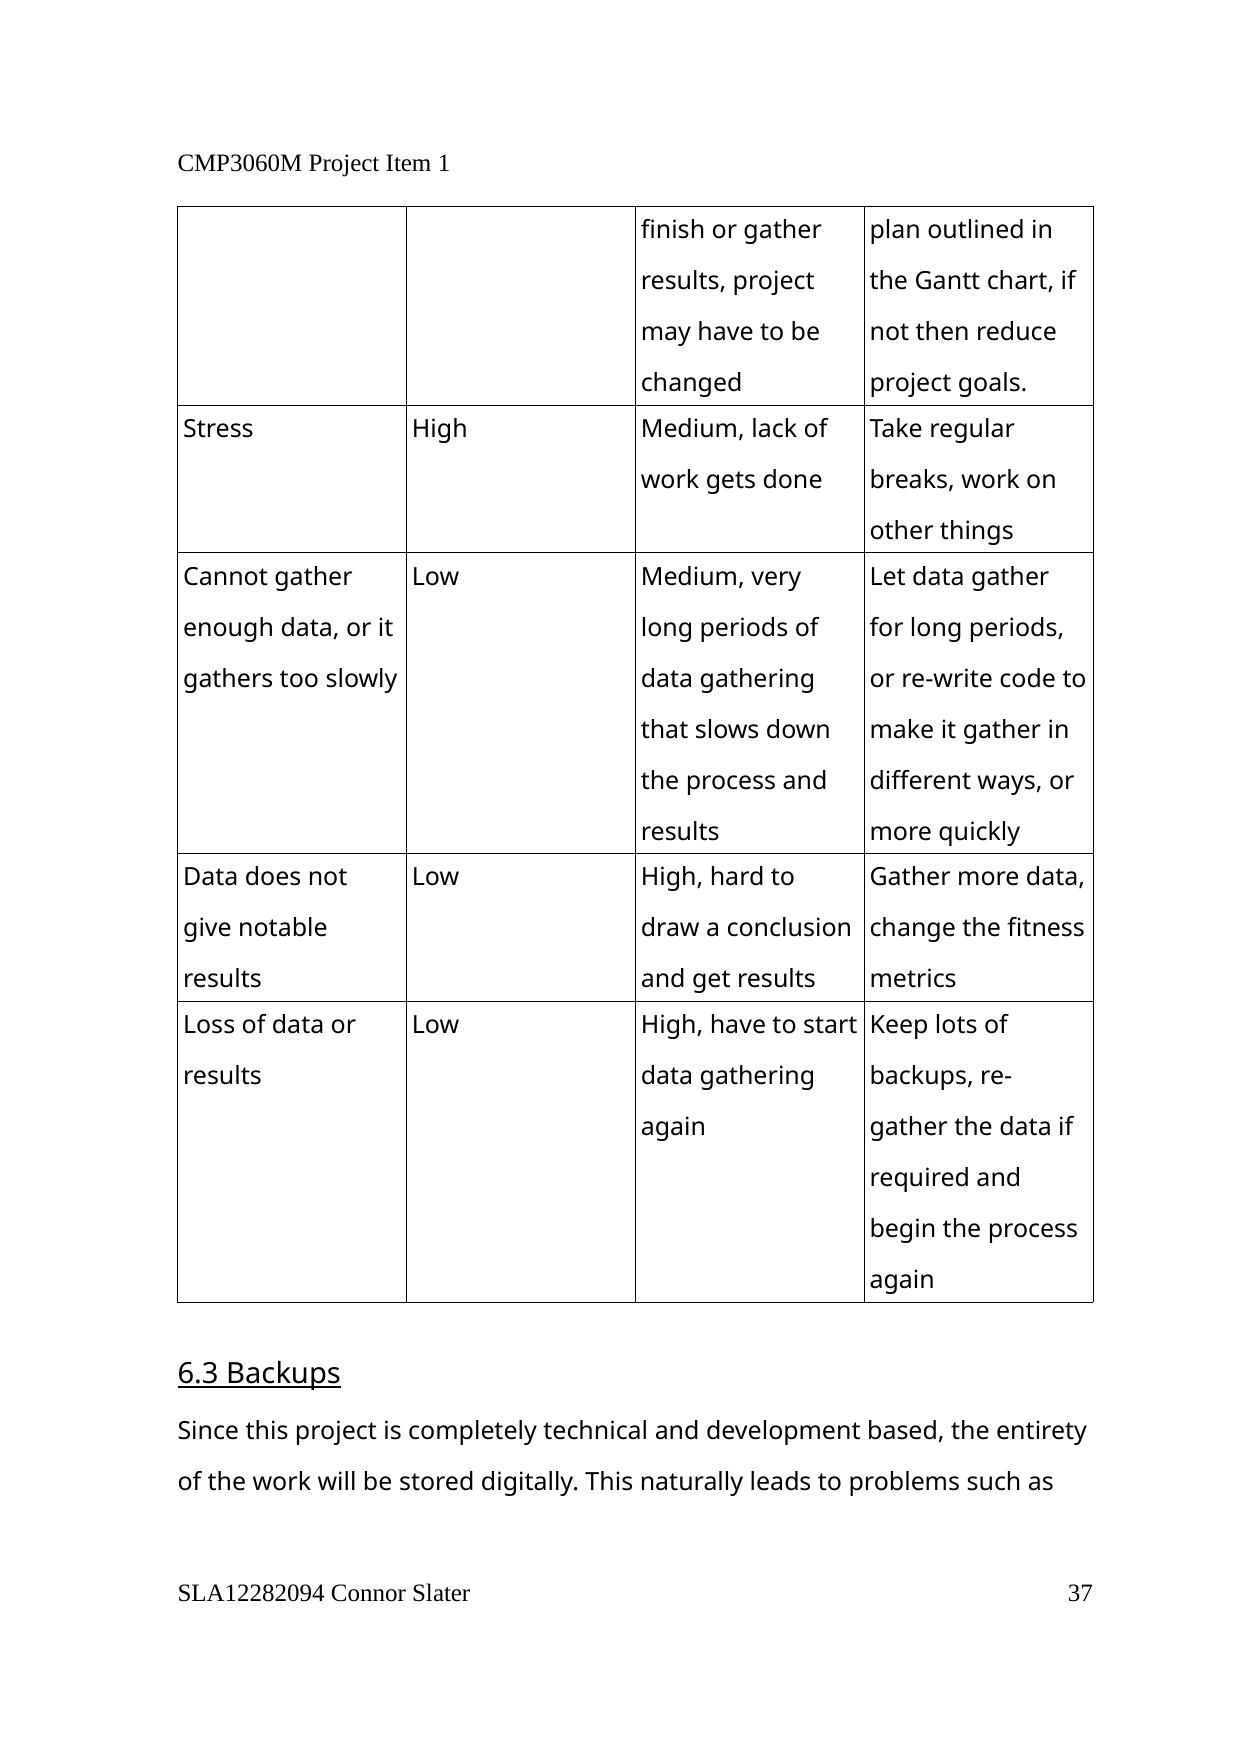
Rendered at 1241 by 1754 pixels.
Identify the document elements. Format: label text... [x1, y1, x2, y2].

table_cell High [407, 406, 635, 552]
table_cell Low [407, 1002, 635, 1302]
table_cell High, hard to draw a conclusion and get results [636, 854, 864, 1001]
table_cell Medium, lack of work gets done [636, 406, 864, 552]
table_cell Stress [178, 406, 406, 552]
table_cell Cannot gather enough data, or it gathers too slowly [178, 553, 406, 853]
table_cell Data does not give notable results [178, 854, 406, 1001]
table_cell Loss of data or results [178, 1002, 406, 1302]
text 6.3 Backups [177, 1353, 1093, 1392]
table_cell Low [407, 553, 635, 853]
table_cell Keep lots of backups, re-gather the data if required and begin the process again [865, 1002, 1093, 1302]
table_cell Let data gather for long periods, or re-write code to make it gather in different ways, or more quickly [865, 553, 1093, 853]
table_cell High, have to start data gathering again [636, 1002, 864, 1302]
table_cell [178, 207, 406, 404]
table_cell plan outlined in the Gantt chart, if not then reduce project goals. [865, 207, 1093, 404]
table_cell Low [407, 854, 635, 1001]
table_cell [407, 207, 635, 404]
table_cell Take regular breaks, work on other things [865, 406, 1093, 552]
table_cell Gather more data, change the fitness metrics [865, 854, 1093, 1001]
table_cell Medium, very long periods of data gathering that slows down the process and results [636, 553, 864, 853]
text Since this project is completely technical and development based, the entirety of the work will be stored digitally. This naturally leads to problems such as [177, 1412, 1093, 1497]
table_cell finish or gather results, project may have to be changed [636, 207, 864, 404]
